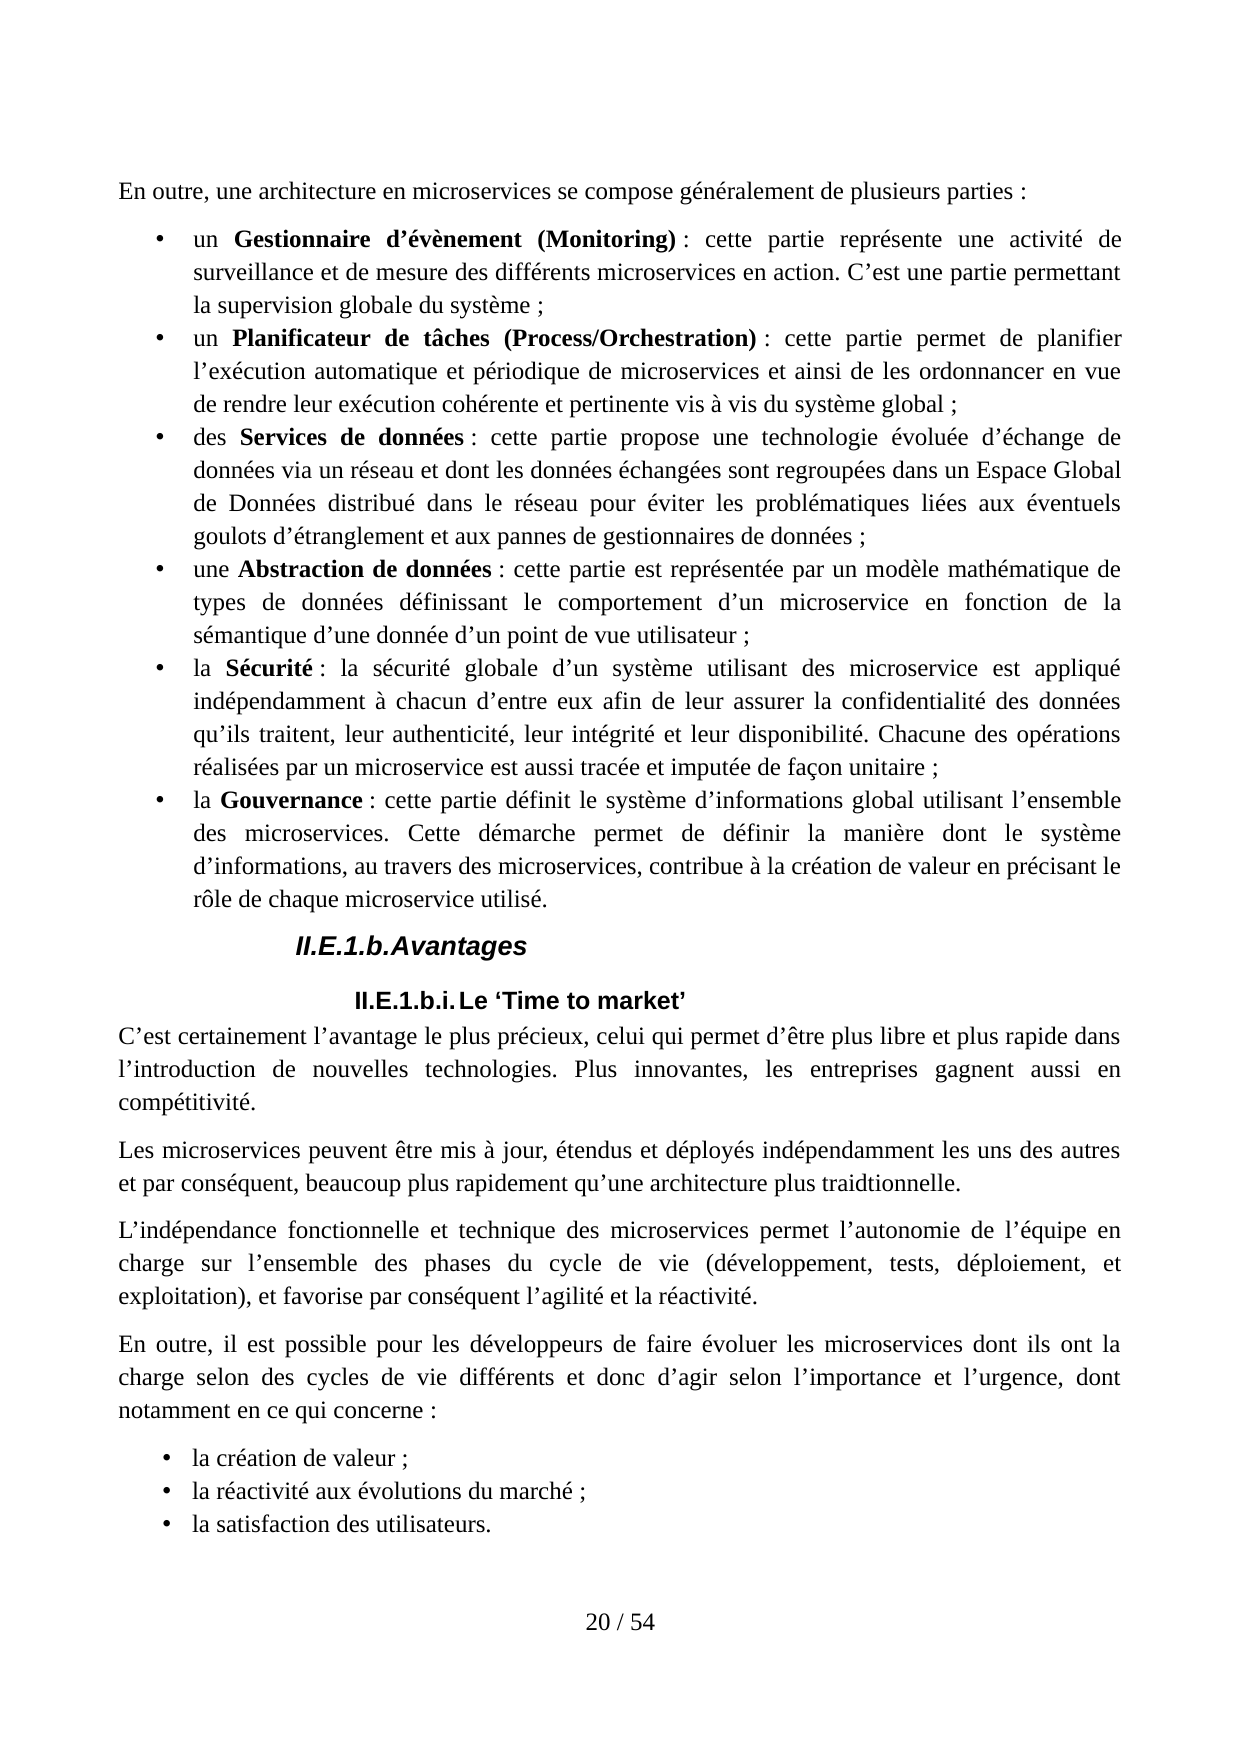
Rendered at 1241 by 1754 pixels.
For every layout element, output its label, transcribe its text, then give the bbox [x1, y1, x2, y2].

list la réactivité aux évolutions du marché ; [162, 1476, 1122, 1504]
list un Gestionnaire d’évènement (Monitoring) : cette partie représente une activité de surveillance et de mesure des différents microservices en action. C’est une partie permettant la supervision globale du système ; [156, 224, 1122, 319]
subtitle Le ‘Time to market’ [118, 986, 1122, 1015]
text En outre, il est possible pour les développeurs de faire évoluer les microservices dont ils ont la charge selon des cycles de vie différents et donc d’agir selon l’importance et l’urgence, dont notamment en ce qui concerne : [118, 1329, 1122, 1424]
text En outre, une architecture en microservices se compose généralement de plusieurs parties : [118, 176, 1122, 205]
subtitle Avantages [118, 930, 1122, 961]
text Les microservices peuvent être mis à jour, étendus et déployés indépendamment les uns des autres et par conséquent, beaucoup plus rapidement qu’une architecture plus traidtionnelle. [118, 1135, 1122, 1197]
list une Abstraction de données : cette partie est représentée par un modèle mathématique de types de données définissant le comportement d’un microservice en fonction de la sémantique d’une donnée d’un point de vue utilisateur ; [156, 554, 1122, 649]
list la Sécurité : la sécurité globale d’un système utilisant des microservice est appliqué indépendamment à chacun d’entre eux afin de leur assurer la confidentialité des données qu’ils traitent, leur authenticité, leur intégrité et leur disponibilité. Chacune des opérations réalisées par un microservice est aussi tracée et imputée de façon unitaire ; [156, 653, 1122, 781]
list un Planificateur de tâches (Process/Orchestration) : cette partie permet de planifier l’exécution automatique et périodique de microservices et ainsi de les ordonnancer en vue de rendre leur exécution cohérente et pertinente vis à vis du système global ; [156, 323, 1122, 418]
list la Gouvernance : cette partie définit le système d’informations global utilisant l’ensemble des microservices. Cette démarche permet de définir la manière dont le système d’informations, au travers des microservices, contribue à la création de valeur en précisant le rôle de chaque microservice utilisé. [156, 785, 1122, 913]
list la satisfaction des utilisateurs. [162, 1509, 1122, 1537]
list la création de valeur ; [162, 1443, 1122, 1471]
text L’indépendance fonctionnelle et technique des microservices permet l’autonomie de l’équipe en charge sur l’ensemble des phases du cycle de vie (développement, tests, déploiement, et exploitation), et favorise par conséquent l’agilité et la réactivité. [118, 1215, 1122, 1310]
list des Services de données : cette partie propose une technologie évoluée d’échange de données via un réseau et dont les données échangées sont regroupées dans un Espace Global de Données distribué dans le réseau pour éviter les problématiques liées aux éventuels goulots d’étranglement et aux pannes de gestionnaires de données ; [156, 422, 1122, 550]
text C’est certainement l’avantage le plus précieux, celui qui permet d’être plus libre et plus rapide dans l’introduction de nouvelles technologies. Plus innovantes, les entreprises gagnent aussi en compétitivité. [118, 1021, 1122, 1116]
